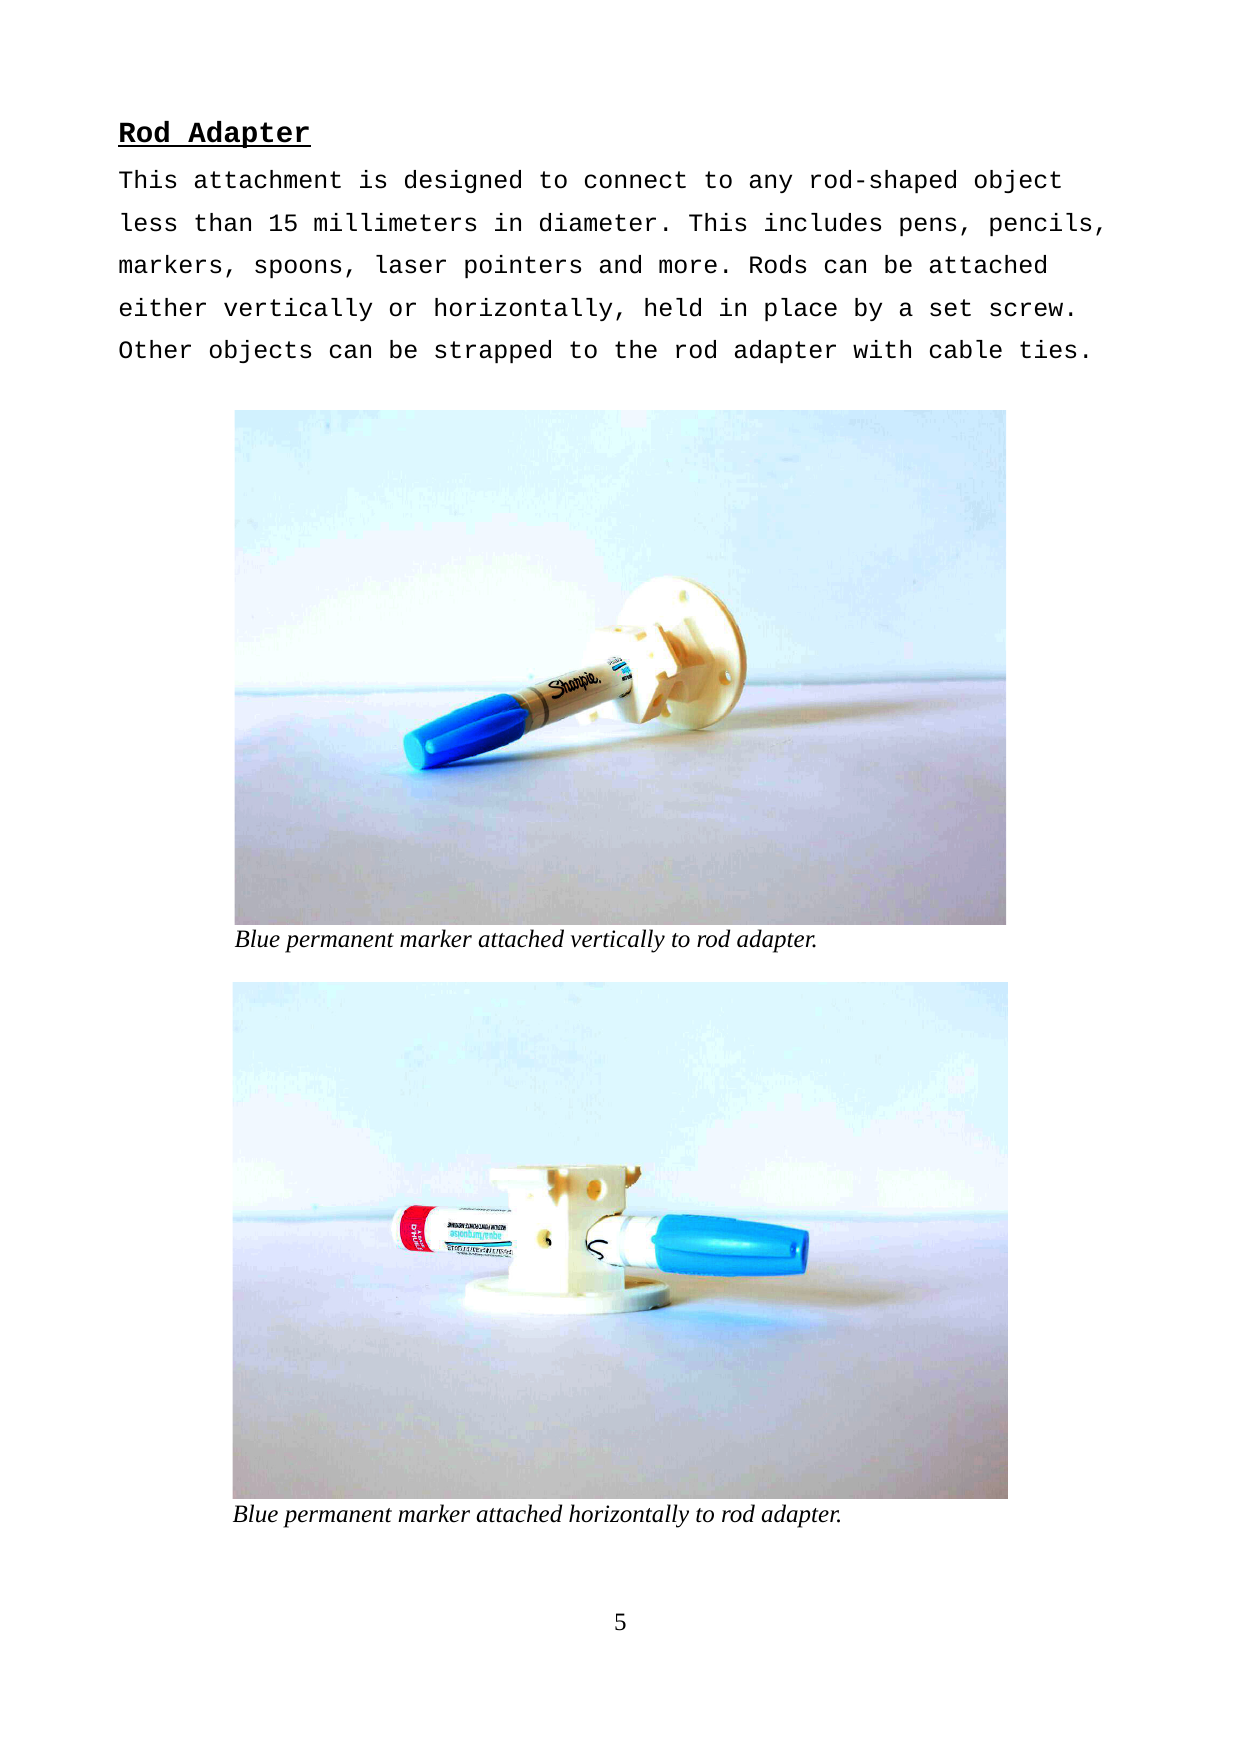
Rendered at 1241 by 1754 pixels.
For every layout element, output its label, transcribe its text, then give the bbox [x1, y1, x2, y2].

picture [234, 410, 1007, 925]
text Blue permanent marker attached vertically to rod adapter. [234, 925, 1006, 953]
text Rod Adapter [118, 118, 1122, 151]
picture [232, 982, 1008, 1499]
text Blue permanent marker attached horizontally to rod adapter. [232, 1499, 1008, 1528]
text This attachment is designed to connect to any rod-shaped object less than 15 millimeters in diameter. This includes pens, pencils, markers, spoons, laser pointers and more. Rods can be attached either vertically or horizontally, held in place by a set screw. Other objects can be strapped to the rod adapter with cable ties. [118, 168, 1122, 366]
